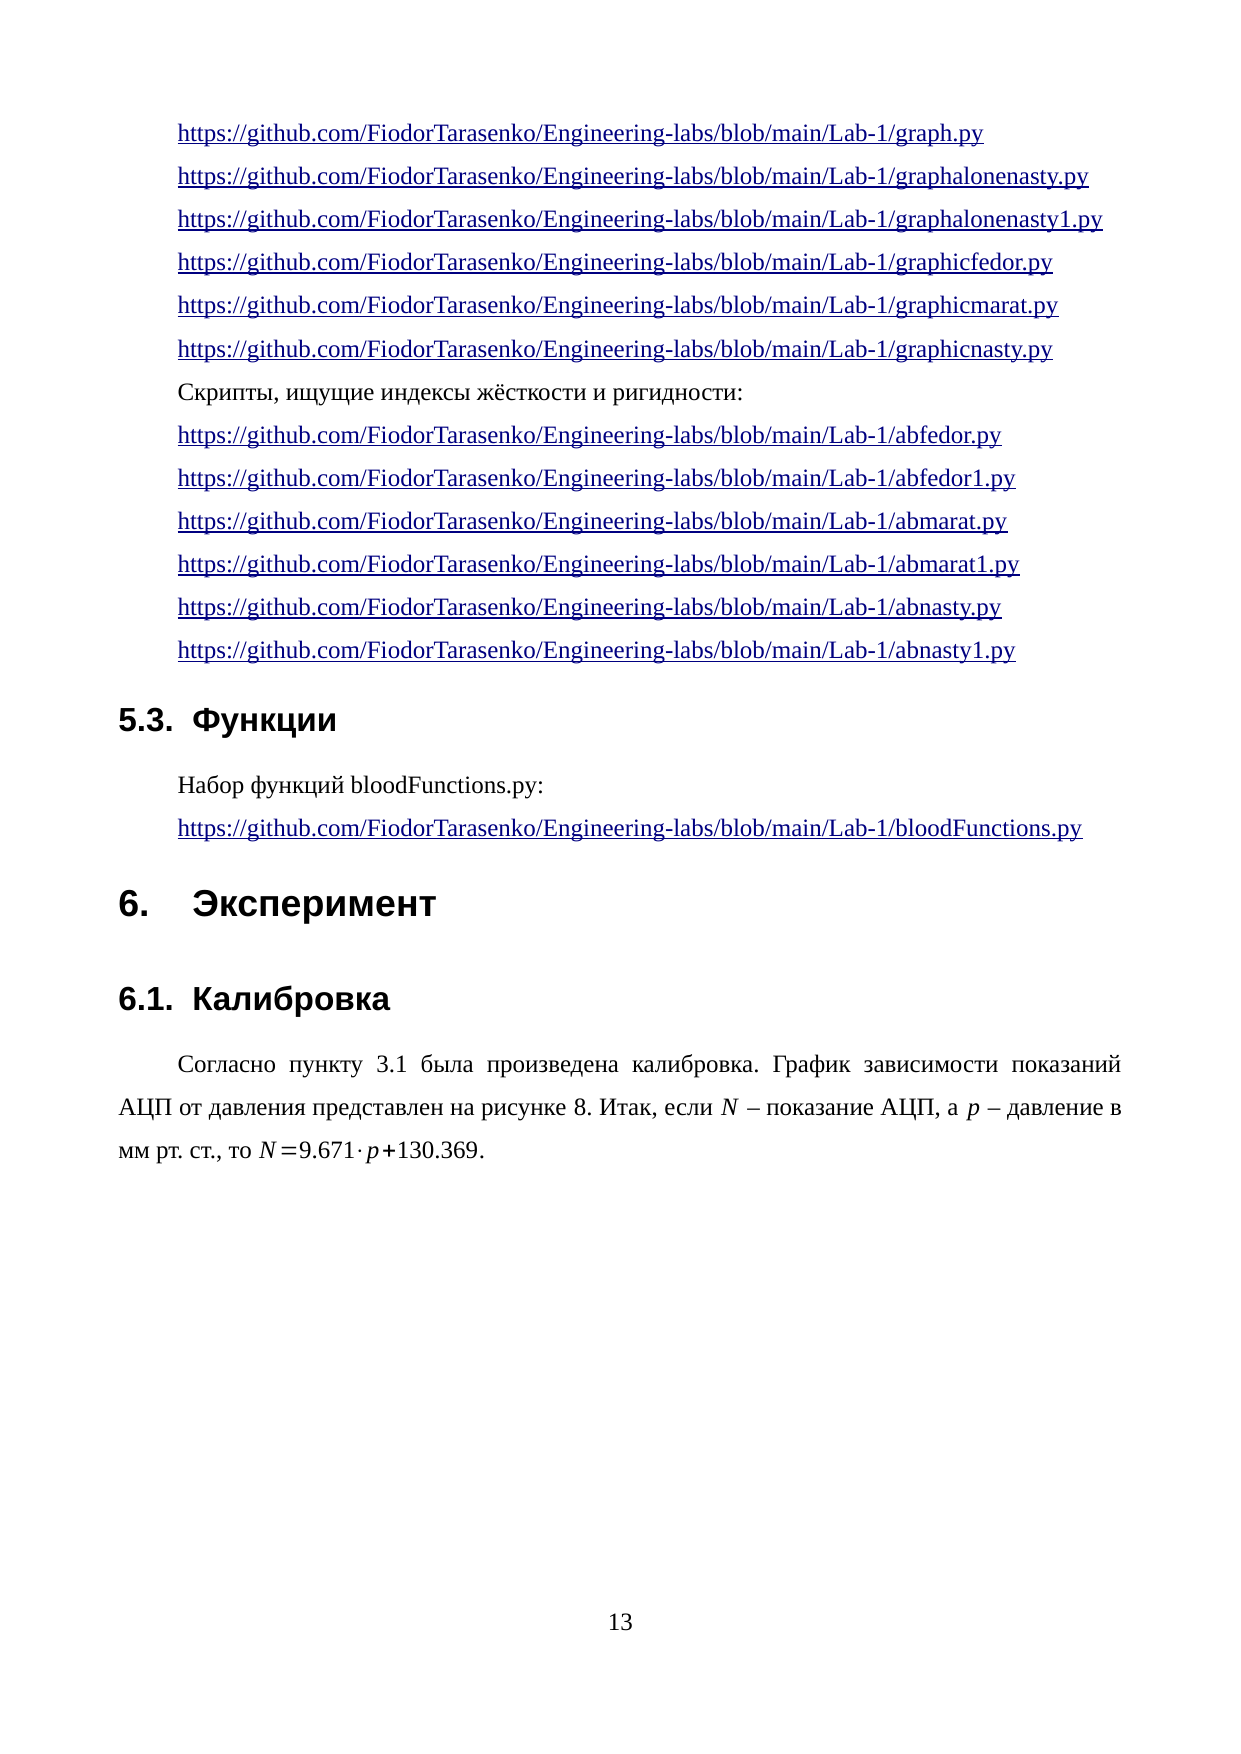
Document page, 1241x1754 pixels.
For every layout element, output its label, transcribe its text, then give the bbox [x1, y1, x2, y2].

text https://github.com/FiodorTarasenko/Engineering-labs/blob/main/Lab-1/graphicnasty.py [118, 334, 1122, 362]
text https://github.com/FiodorTarasenko/Engineering-labs/blob/main/Lab-1/abnasty.py [118, 592, 1122, 621]
text Набор функций bloodFunctions.py: [118, 770, 1122, 798]
text https://github.com/FiodorTarasenko/Engineering-labs/blob/main/Lab-1/graph.py [118, 118, 1122, 147]
text https://github.com/FiodorTarasenko/Engineering-labs/blob/main/Lab-1/bloodFunctions.py [118, 813, 1122, 842]
text https://github.com/FiodorTarasenko/Engineering-labs/blob/main/Lab-1/graphalonenasty1.py [118, 204, 1122, 233]
text https://github.com/FiodorTarasenko/Engineering-labs/blob/main/Lab-1/graphalonenasty.py [118, 161, 1122, 190]
text Скрипты, ищущие индексы жёсткости и ригидности: [118, 377, 1122, 406]
text Согласно пункту 3.1 была произведена калибровка. График зависимости показаний АЦП от давления представлен на рисунке 8. Итак, если – показание АЦП, а – давление в мм рт. ст., то . [118, 1049, 1122, 1164]
text https://github.com/FiodorTarasenko/Engineering-labs/blob/main/Lab-1/graphicfedor.py [118, 247, 1122, 276]
subtitle Калибровка [118, 979, 1122, 1017]
text https://github.com/FiodorTarasenko/Engineering-labs/blob/main/Lab-1/abfedor.py [118, 420, 1122, 449]
subtitle Эксперимент [118, 881, 1122, 924]
text https://github.com/FiodorTarasenko/Engineering-labs/blob/main/Lab-1/abmarat.py [118, 506, 1122, 535]
text https://github.com/FiodorTarasenko/Engineering-labs/blob/main/Lab-1/abnasty1.py [118, 636, 1122, 664]
text https://github.com/FiodorTarasenko/Engineering-labs/blob/main/Lab-1/abfedor1.py [118, 463, 1122, 492]
text https://github.com/FiodorTarasenko/Engineering-labs/blob/main/Lab-1/abmarat1.py [118, 549, 1122, 578]
subtitle Функции [118, 699, 1122, 738]
text https://github.com/FiodorTarasenko/Engineering-labs/blob/main/Lab-1/graphicmarat.py [118, 291, 1122, 319]
